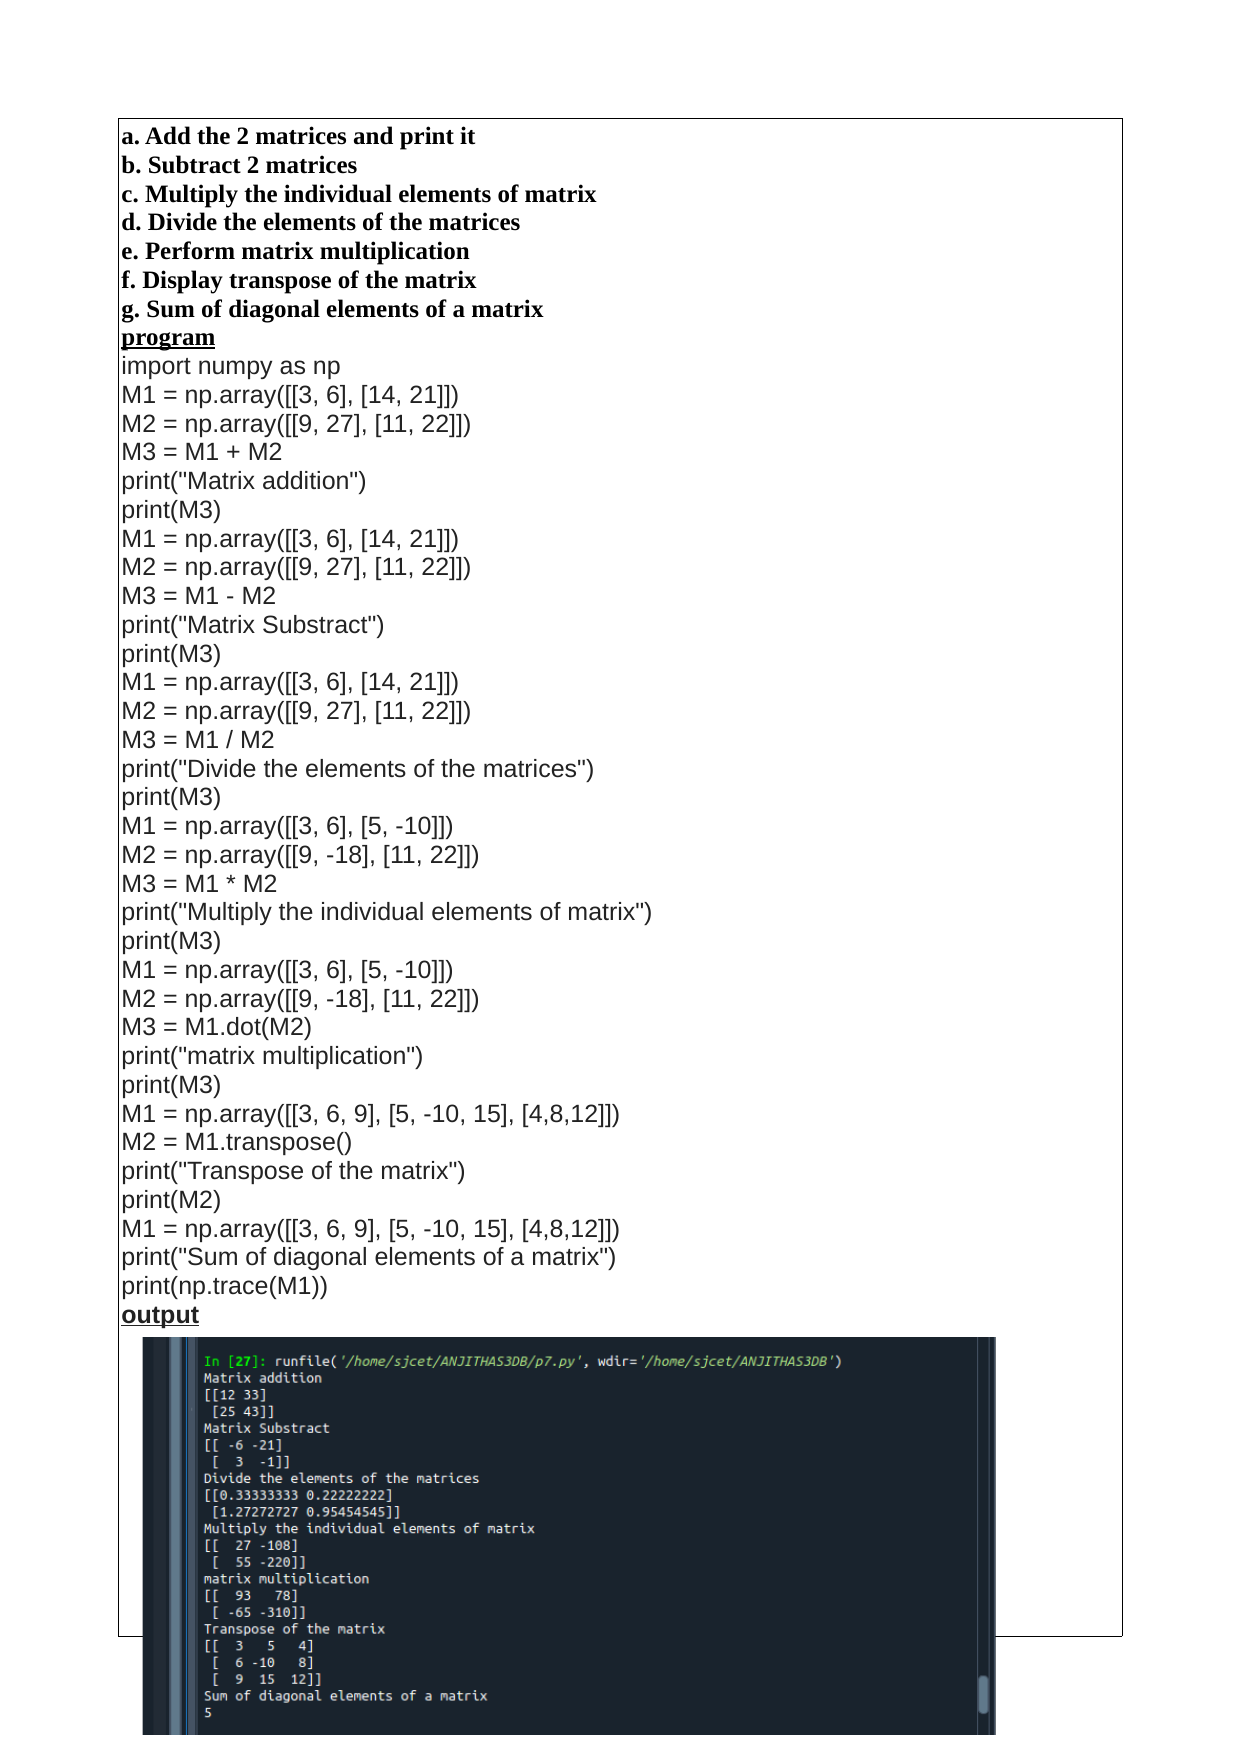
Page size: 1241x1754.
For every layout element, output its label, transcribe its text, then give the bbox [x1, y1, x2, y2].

text d. Divide the elements of the matrices [121, 207, 1119, 236]
text a. Add the 2 matrices and print it [121, 121, 1119, 150]
text g. Sum of diagonal elements of a matrix [121, 294, 1119, 322]
text e. Perform matrix multiplication [121, 236, 1119, 265]
text import numpy as np M1 = np.array([[3, 6], [14, 21]]) M2 = np.array([[9, 27], [11, 22]]) M3 = M1 + M2 print("Matrix addition") print(M3) M1 = np.array([[3, 6], [14, 21]]) M2 = np.array([[9, 27], [11, 22]]) M3 = M1 - M2 print("Matrix Substract") print(M3) M1 = np.array([[3, 6], [14, 21]]) M2 = np.array([[9, 27], [11, 22]]) M3 = M1 / M2 print("Divide the elements of the matrices") print(M3) M1 = np.array([[3, 6], [5, -10]]) M2 = np.array([[9, -18], [11, 22]]) M3 = M1 * M2 print("Multiply the individual elements of matrix") print(M3) M1 = np.array([[3, 6], [5, -10]]) M2 = np.array([[9, -18], [11, 22]]) M3 = M1.dot(M2) print("matrix multiplication") print(M3) M1 = np.array([[3, 6, 9], [5, -10, 15], [4,8,12]]) M2 = M1.transpose() print("Transpose of the matrix") print(M2) M1 = np.array([[3, 6, 9], [5, -10, 15], [4,8,12]]) print("Sum of diagonal elements of a matrix") print(np.trace(M1)) [121, 351, 1119, 1300]
text f. Display transpose of the matrix [121, 265, 1119, 294]
text b. Subtract 2 matrices [121, 150, 1119, 179]
text c. Multiply the individual elements of matrix [121, 179, 1119, 207]
text program [121, 322, 1119, 351]
text output [121, 1300, 1119, 1329]
